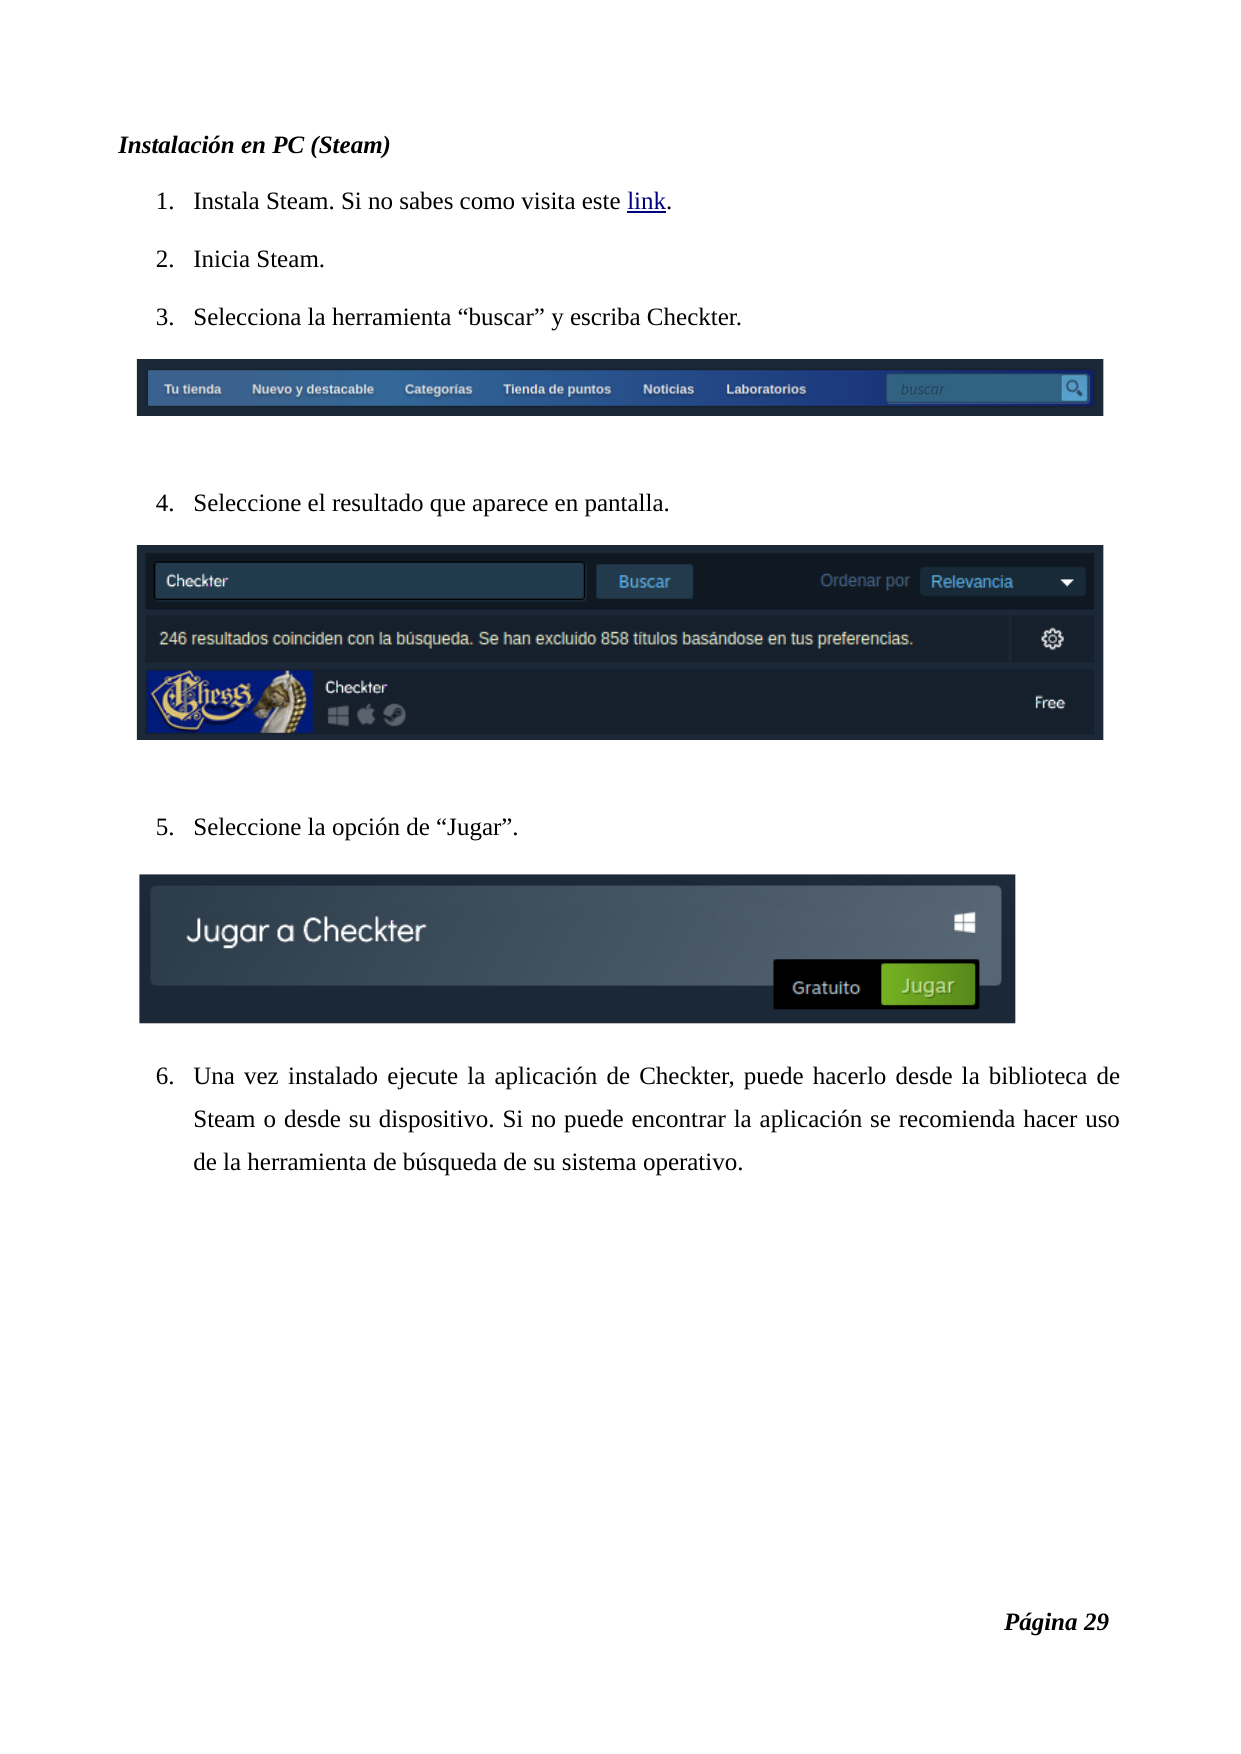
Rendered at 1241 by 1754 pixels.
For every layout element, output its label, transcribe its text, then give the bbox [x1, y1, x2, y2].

picture [136, 545, 1104, 740]
list Selecciona la herramienta “buscar” y escriba Checkter. [156, 302, 1122, 330]
picture [94, 851, 1061, 1047]
list Instala Steam. Si no sabes como visita este link. [156, 186, 1122, 215]
list Una vez instalado ejecute la aplicación de Checkter, puede hacerlo desde la biblioteca de Steam o desde su dispositivo. Si no puede encontrar la aplicación se recomienda hacer uso de la herramienta de búsqueda de su sistema operativo. [156, 870, 1122, 1176]
list Inicia Steam. [156, 244, 1122, 273]
picture [136, 359, 1104, 416]
subtitle Instalación en PC (Steam) [118, 131, 1122, 159]
list Seleccione el resultado que aparece en pantalla. [156, 488, 1122, 516]
list Seleccione la opción de “Jugar”. [156, 812, 1122, 841]
